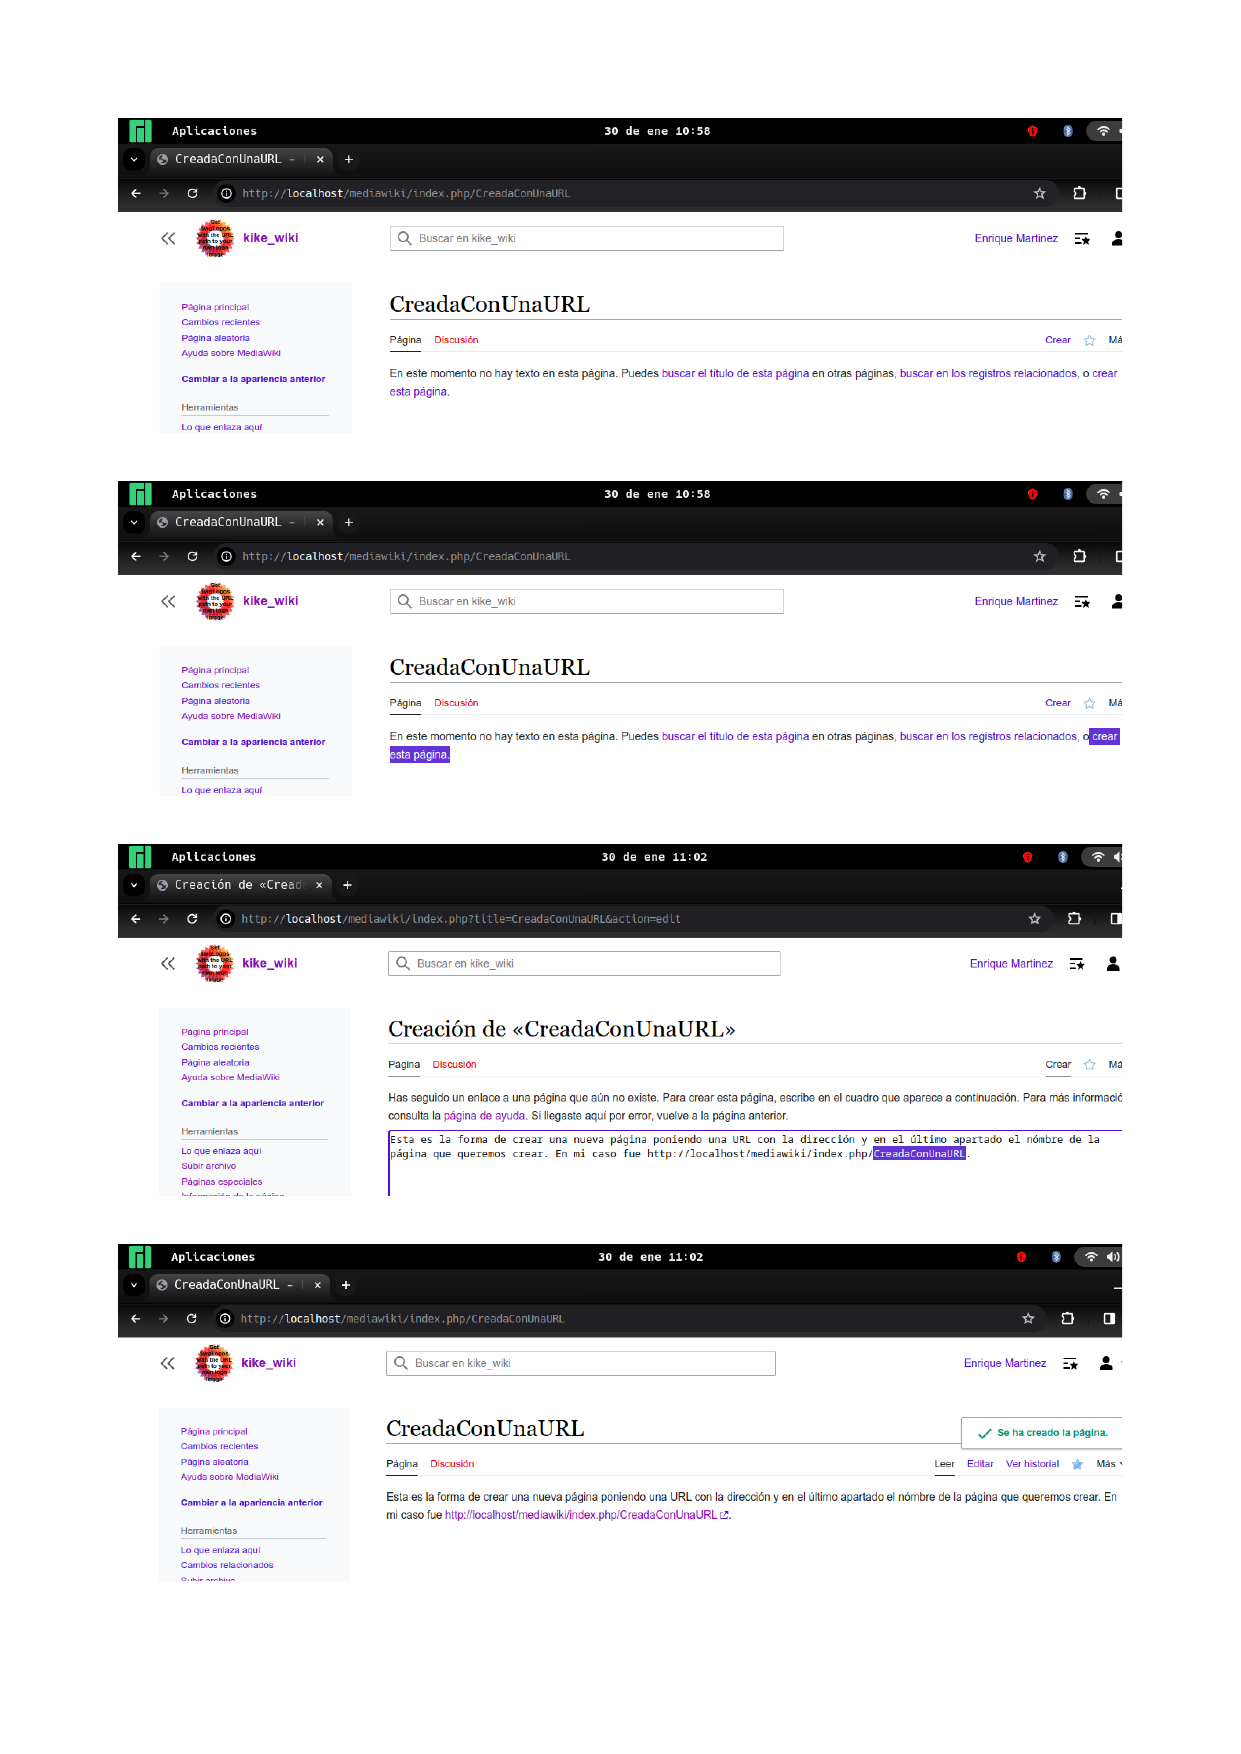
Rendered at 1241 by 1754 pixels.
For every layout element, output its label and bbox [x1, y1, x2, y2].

picture [118, 1244, 1123, 1581]
picture [118, 481, 1123, 796]
picture [118, 844, 1123, 1196]
picture [118, 118, 1123, 433]
